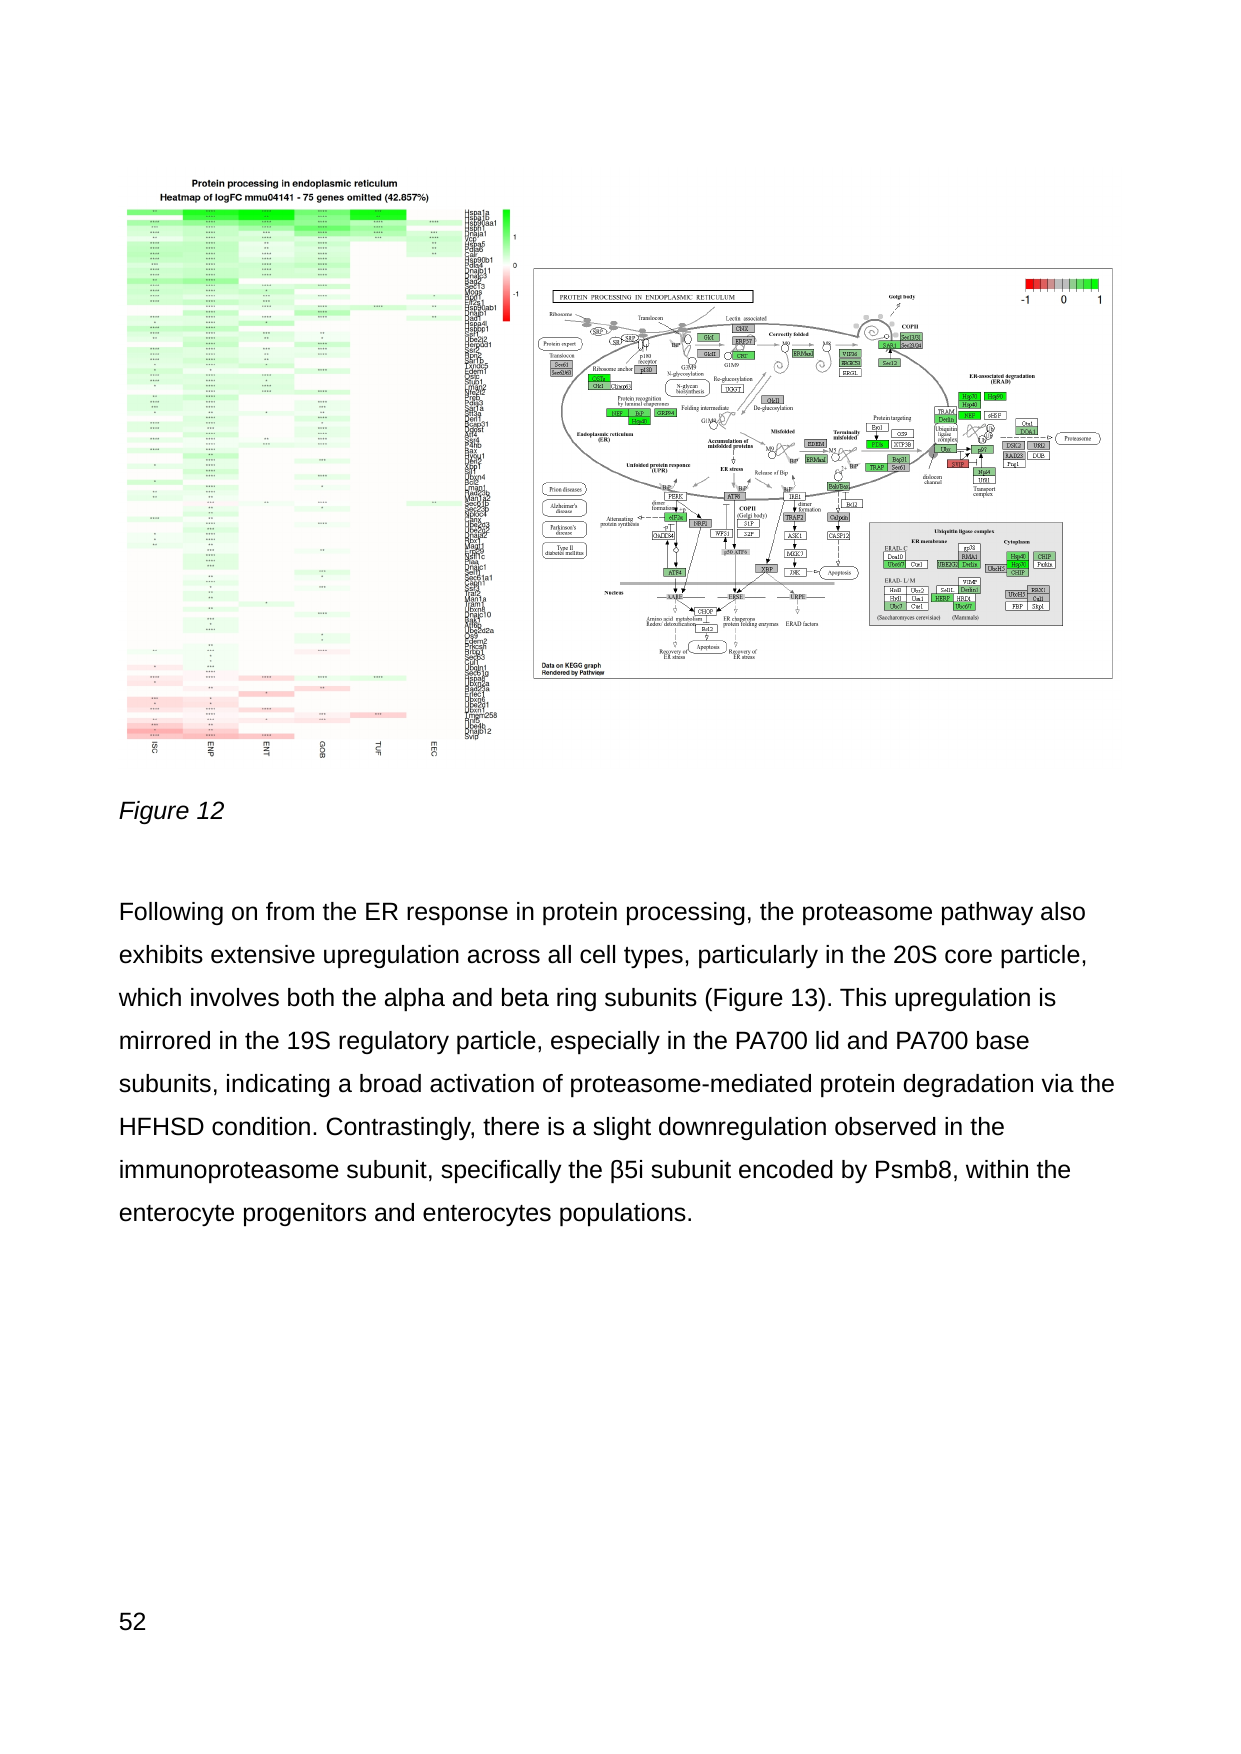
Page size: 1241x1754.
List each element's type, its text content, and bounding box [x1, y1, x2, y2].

picture [118, 167, 1122, 769]
text Following on from the ER response in protein processing, the proteasome pathway also exhibits extensive upregulation across all cell types, particularly in the 20S core particle, which involves both the alpha and beta ring subunits (Figure 13). This upregulation is mirrored in the 19S regulatory particle, especially in the PA700 lid and PA700 base subunits, indicating a broad activation of proteasome-mediated protein degradation via the HFHSD condition. Contrastingly, there is a slight downregulation observed in the immunoproteasome subunit, specifically the β5i subunit encoded by Psmb8, within the enterocyte progenitors and enterocytes populations. [118, 896, 1122, 1227]
text Figure 12 [118, 769, 1122, 824]
